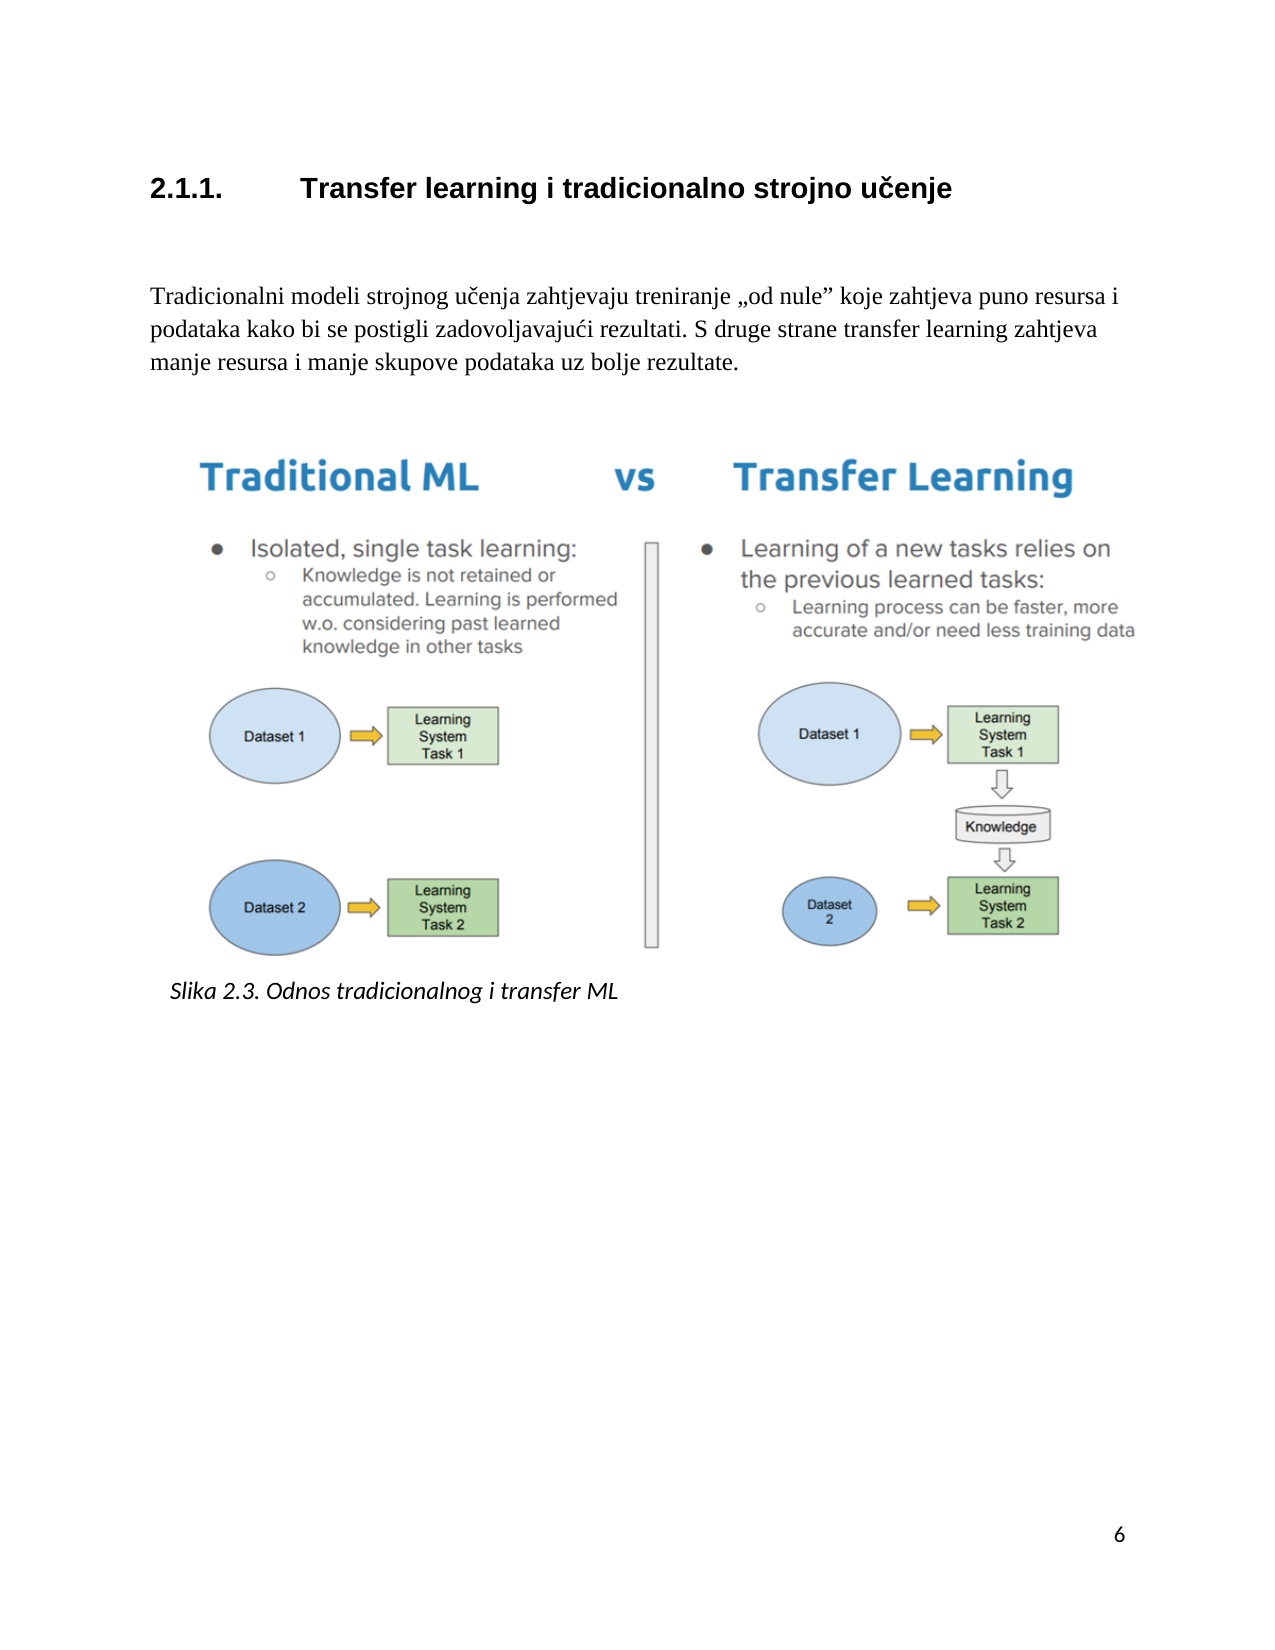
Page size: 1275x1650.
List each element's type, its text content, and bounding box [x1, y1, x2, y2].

picture [169, 432, 1145, 958]
text Slika 2.3. Odnos tradicionalnog i transfer ML [170, 958, 1145, 1006]
text Tradicionalni modeli strojnog učenja zahtjevaju treniranje „od nule” koje zahtjeva puno resursa i podataka kako bi se postigli zadovoljavajući rezultati. S druge strane transfer learning zahtjeva manje resursa i manje skupove podataka uz bolje rezultate. [150, 281, 1125, 376]
subtitle 2.1.1. Transfer learning i tradicionalno strojno učenje [150, 171, 1125, 204]
